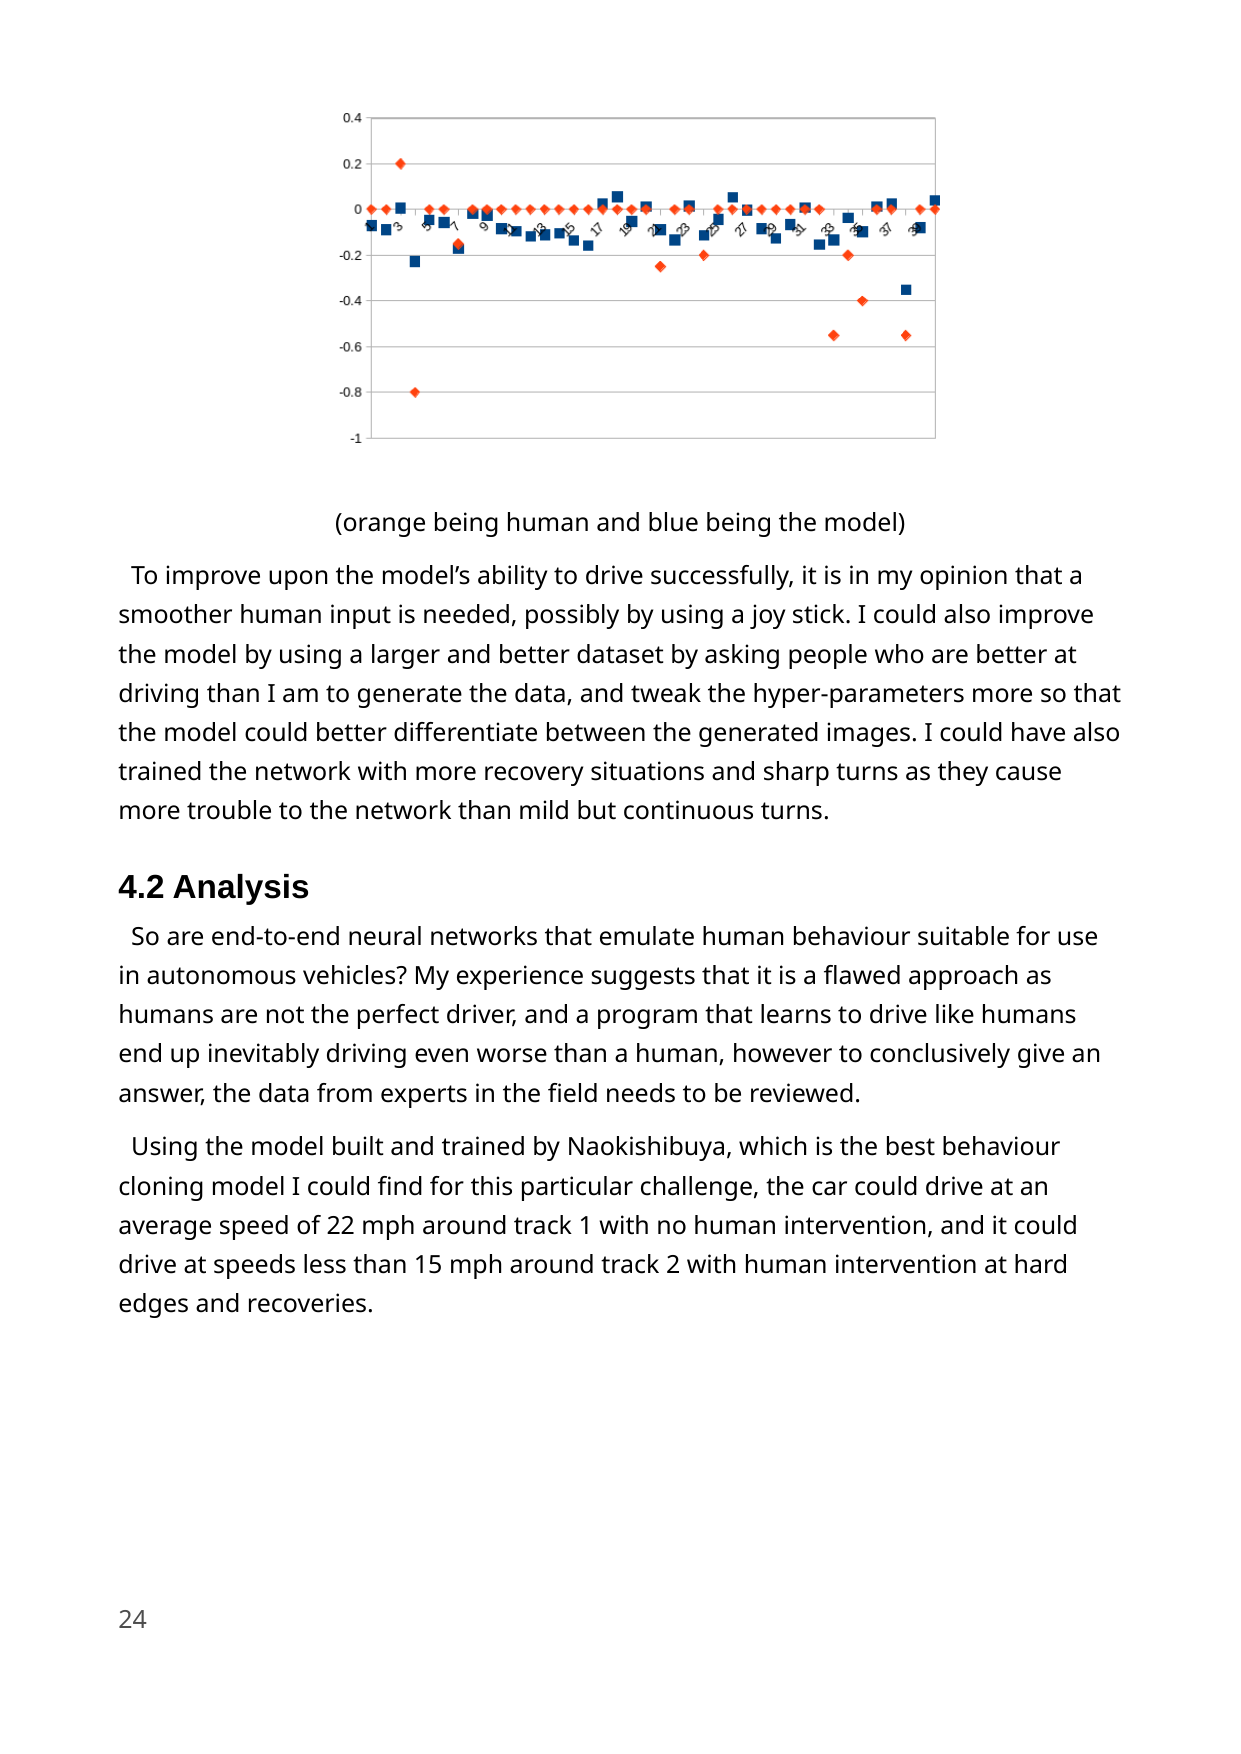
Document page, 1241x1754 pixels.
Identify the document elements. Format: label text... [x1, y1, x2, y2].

text To improve upon the model’s ability to drive successfully, it is in my opinion that a smoother human input is needed, possibly by using a joy stick. I could also improve the model by using a larger and better dataset by asking people who are better at driving than I am to generate the data, and tweak the hyper-parameters more so that the model could better differentiate between the generated images. I could have also trained the network with more recovery situations and sharp turns as they cause more trouble to the network than mild but continuous turns. [118, 558, 1122, 827]
text Using the model built and trained by Naokishibuya, which is the best behaviour cloning model I could find for this particular challenge, the car could drive at an average speed of 22 mph around track 1 with no human intervention, and it could drive at speeds less than 15 mph around track 2 with human intervention at hard edges and recoveries. [118, 1129, 1122, 1320]
subtitle 4.2 Analysis [118, 868, 1122, 906]
picture [339, 110, 940, 446]
text So are end-to-end neural networks that emulate human behaviour suitable for use in autonomous vehicles? My experience suggests that it is a flawed approach as humans are not the perfect driver, and a program that learns to drive like humans end up inevitably driving even worse than a human, however to conclusively give an answer, the data from experts in the field needs to be reviewed. [118, 918, 1122, 1109]
text (orange being human and blue being the model) [118, 504, 1122, 538]
